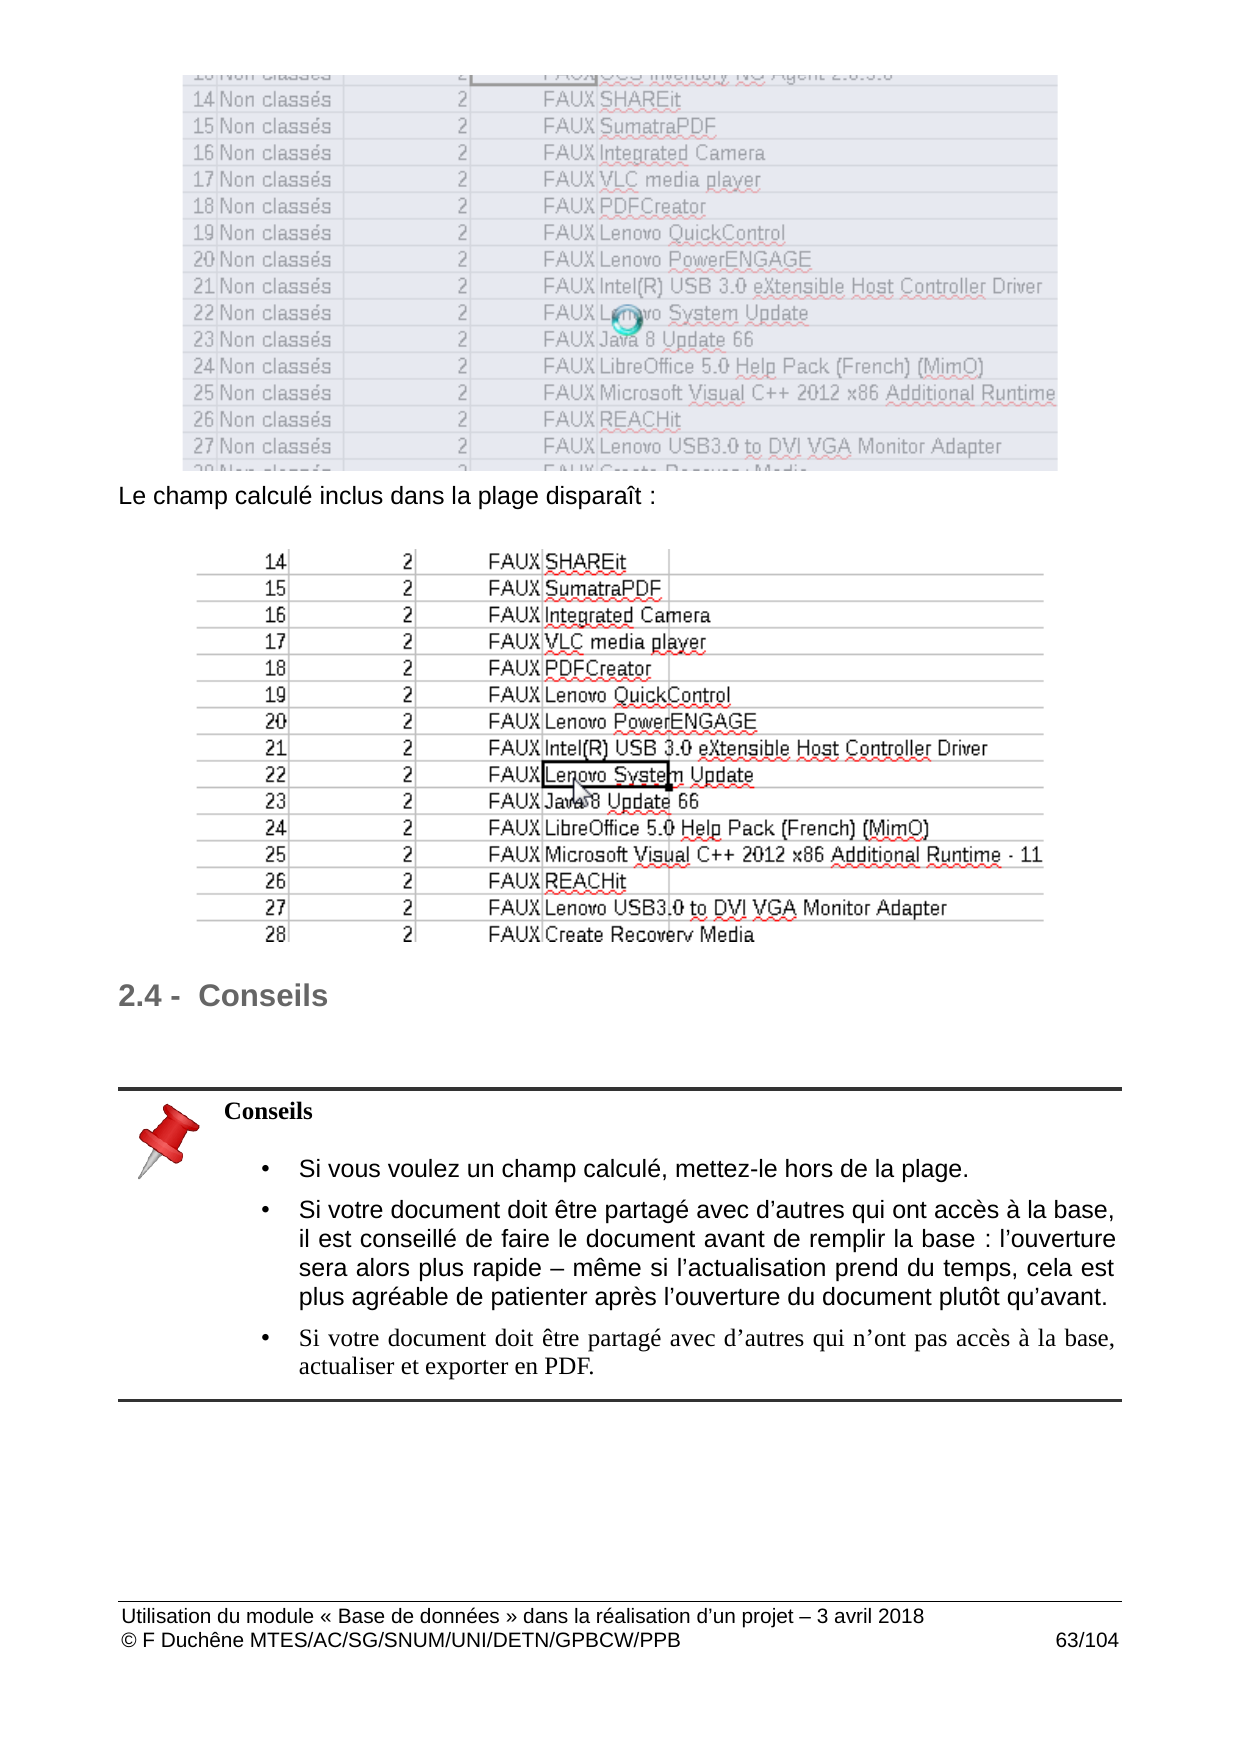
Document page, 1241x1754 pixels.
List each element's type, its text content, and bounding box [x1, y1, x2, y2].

picture [123, 1096, 213, 1185]
table_header [118, 1091, 218, 1398]
text Le champ calculé inclus dans la plage disparaît : [118, 481, 1122, 510]
subtitle Conseils [118, 977, 1122, 1013]
picture [182, 75, 1058, 471]
picture [196, 549, 1044, 942]
table_header Conseils Si vous voulez un champ calculé, mettez-le hors de la plage. Si votre document doit être partagé avec d’autres qui ont accès à la base, il est conseillé de faire le document avant de remplir la base : l’ouverture sera alors plus rapide – même si l’actualisation prend du temps, cela est plus agréable de patienter après l’ouverture du document plutôt qu’avant. Si votre document doit être partagé avec d’autres qui n’ont pas accès à la base, actualiser et exporter en PDF. [218, 1091, 1122, 1398]
